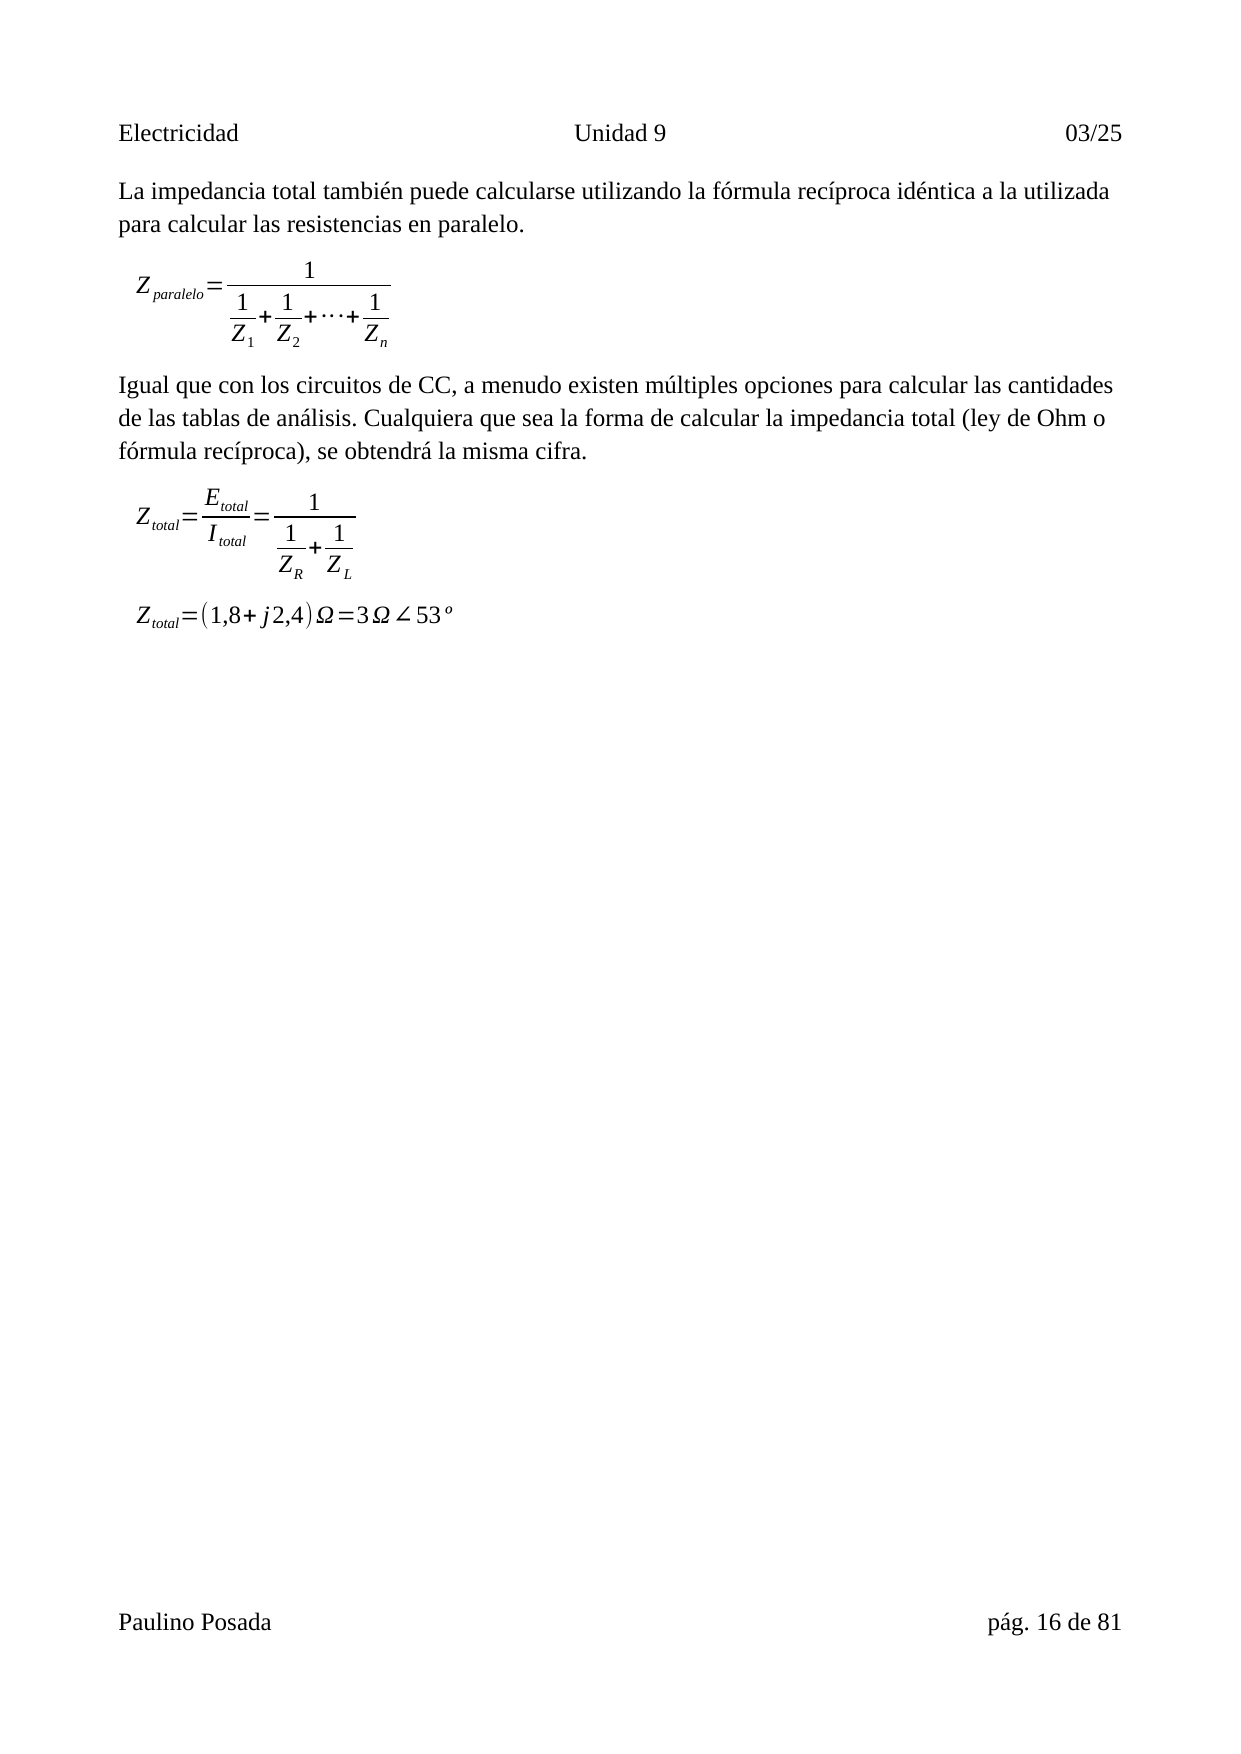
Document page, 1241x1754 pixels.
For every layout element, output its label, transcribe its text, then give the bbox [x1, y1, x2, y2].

text Igual que con los circuitos de CC, a menudo existen múltiples opciones para calcular las cantidades de las tablas de análisis. Cualquiera que sea la forma de calcular la impedancia total (ley de Ohm o fórmula recíproca), se obtendrá la misma cifra. [118, 370, 1122, 465]
text La impedancia total también puede calcularse utilizando la fórmula recíproca idéntica a la utilizada para calcular las resistencias en paralelo. [118, 176, 1122, 238]
